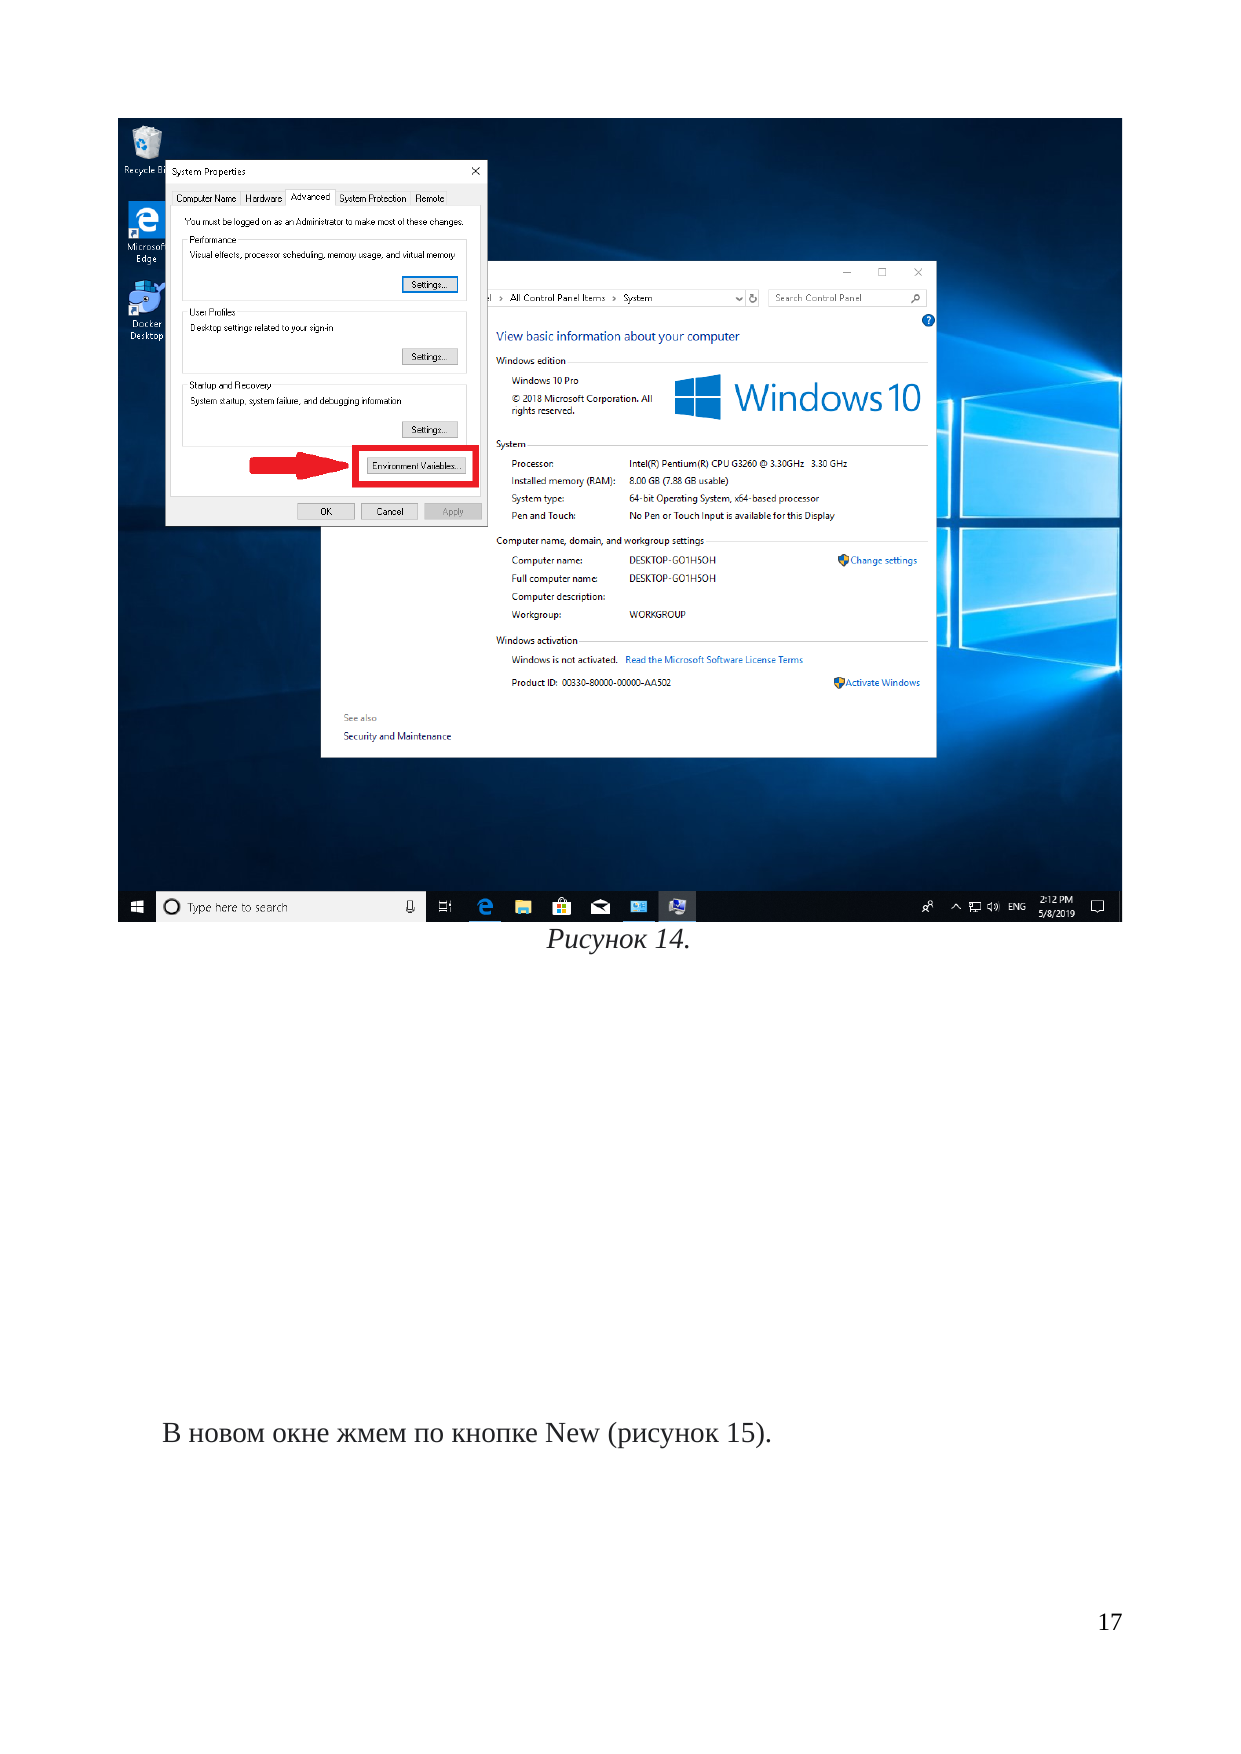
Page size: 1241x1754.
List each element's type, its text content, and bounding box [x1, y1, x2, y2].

picture [118, 118, 1123, 922]
text В новом окне жмем по кнопке New (рисунок 15). [118, 1415, 1122, 1448]
text Рисунок 14. [118, 922, 1122, 955]
